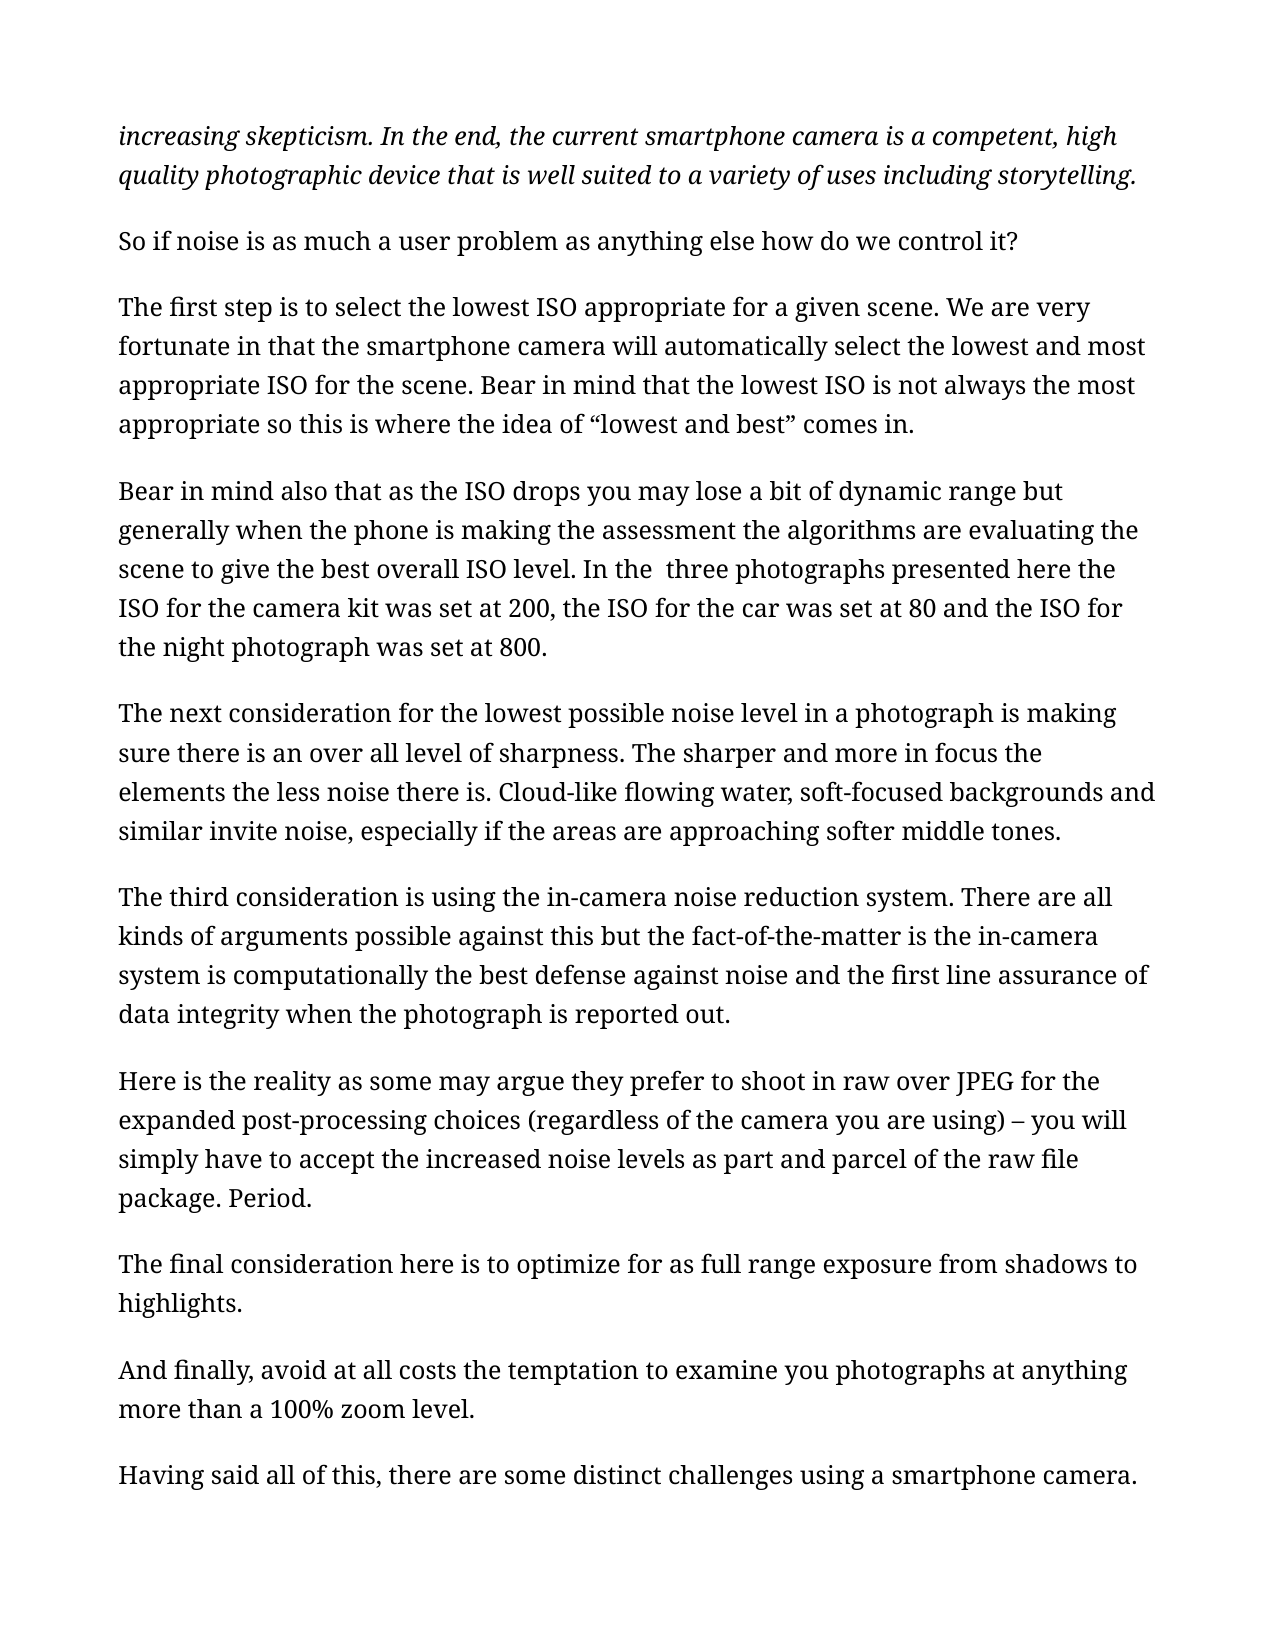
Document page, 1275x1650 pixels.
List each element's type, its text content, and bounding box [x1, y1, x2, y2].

text Having said all of this, there are some distinct challenges using a smartphone camera. [118, 1458, 1157, 1492]
text The next consideration for the lowest possible noise level in a photograph is making sure there is an over all level of sharpness. The sharper and more in focus the elements the less noise there is. Cloud-like flowing water, soft-focused backgrounds and similar invite noise, especially if the areas are approaching softer middle tones. [118, 696, 1157, 848]
text The final consideration here is to optimize for as full range exposure from shadows to highlights. [118, 1247, 1157, 1320]
text Here is the reality as some may argue they prefer to shoot in raw over JPEG for the expanded post-processing choices (regardless of the camera you are using) – you will simply have to accept the increased noise levels as part and parcel of the raw file package. Period. [118, 1063, 1157, 1215]
text So if noise is as much a user problem as anything else how do we control it? [118, 223, 1157, 257]
text The first step is to select the lowest ISO appropriate for a given scene. We are very fortunate in that the smartphone camera will automatically select the lowest and most appropriate ISO for the scene. Bear in mind that the lowest ISO is not always the most appropriate so this is where the idea of “lowest and best” comes in. [118, 289, 1157, 441]
text increasing skepticism. In the end, the current smartphone camera is a competent, high quality photographic device that is well suited to a variety of uses including storytelling. [118, 118, 1157, 191]
text And finally, avoid at all costs the temptation to examine you photographs at anything more than a 100% zoom level. [118, 1352, 1157, 1426]
text The third consideration is using the in-camera noise reduction system. There are all kinds of arguments possible against this but the fact-of-the-matter is the in-camera system is computationally the best defense against noise and the first line assurance of data integrity when the photograph is reported out. [118, 880, 1157, 1031]
text Bear in mind also that as the ISO drops you may lose a bit of dynamic range but generally when the phone is making the assessment the algorithms are evaluating the scene to give the best overall ISO level. In the three photographs presented here the ISO for the camera kit was set at 200, the ISO for the car was set at 80 and the ISO for the night photograph was set at 800. [118, 473, 1157, 664]
